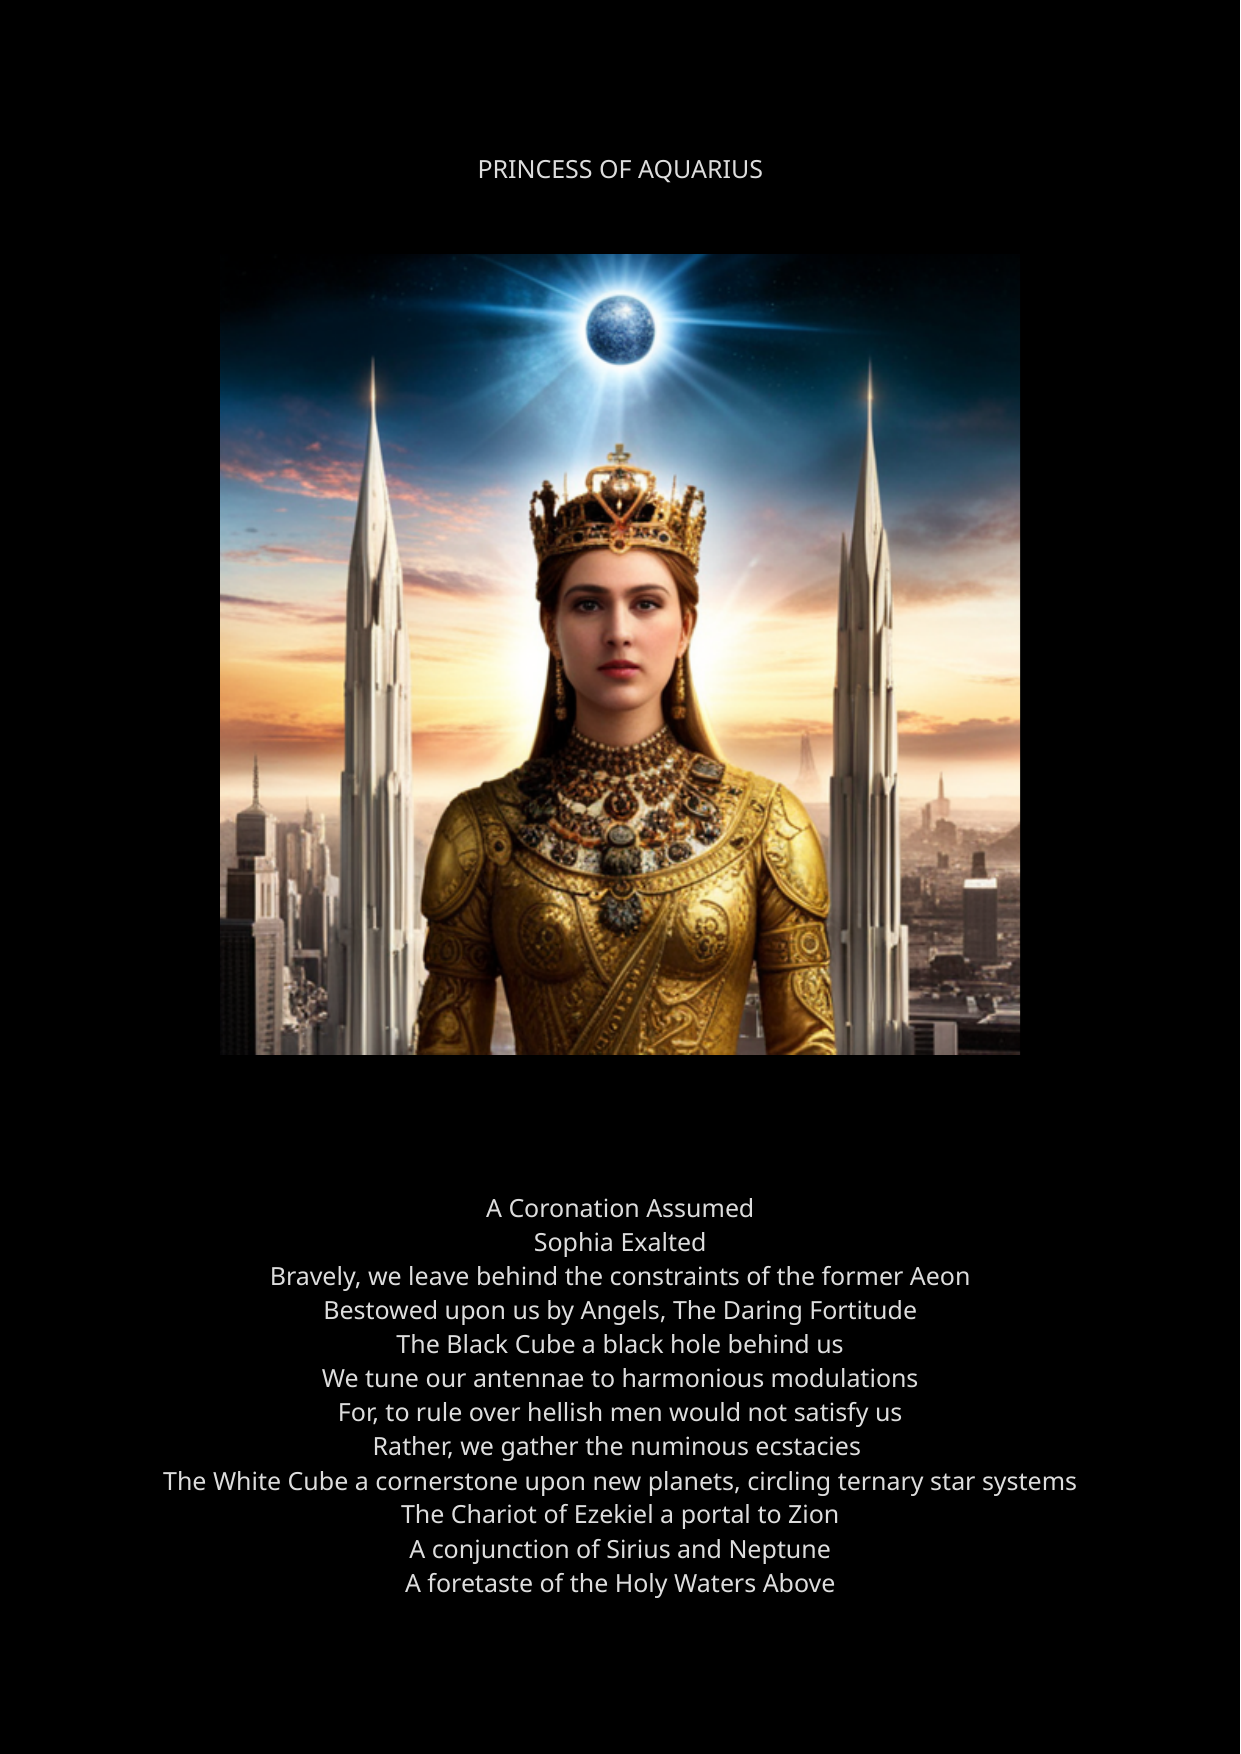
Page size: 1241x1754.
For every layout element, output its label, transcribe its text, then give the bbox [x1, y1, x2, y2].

text The Chariot of Ezekiel a portal to Zion [118, 1497, 1122, 1531]
text We tune our antennae to harmonious modulations [118, 1361, 1122, 1395]
text The Black Cube a black hole behind us [118, 1327, 1122, 1361]
text Bestowed upon us by Angels, The Daring Fortitude [118, 1293, 1122, 1327]
text A conjunction of Sirius and Neptune [118, 1531, 1122, 1565]
text The White Cube a cornerstone upon new planets, circling ternary star systems [118, 1463, 1122, 1497]
text A foretaste of the Holy Waters Above [118, 1565, 1122, 1599]
text Sophia Exalted [118, 1225, 1122, 1259]
text Rather, we gather the numinous ecstacies [118, 1429, 1122, 1463]
text A Coronation Assumed [118, 1191, 1122, 1225]
picture [220, 254, 1020, 1055]
text For, to rule over hellish men would not satisfy us [118, 1395, 1122, 1429]
text Bravely, we leave behind the constraints of the former Aeon [118, 1259, 1122, 1293]
text PRINCESS OF AQUARIUS [118, 152, 1122, 186]
